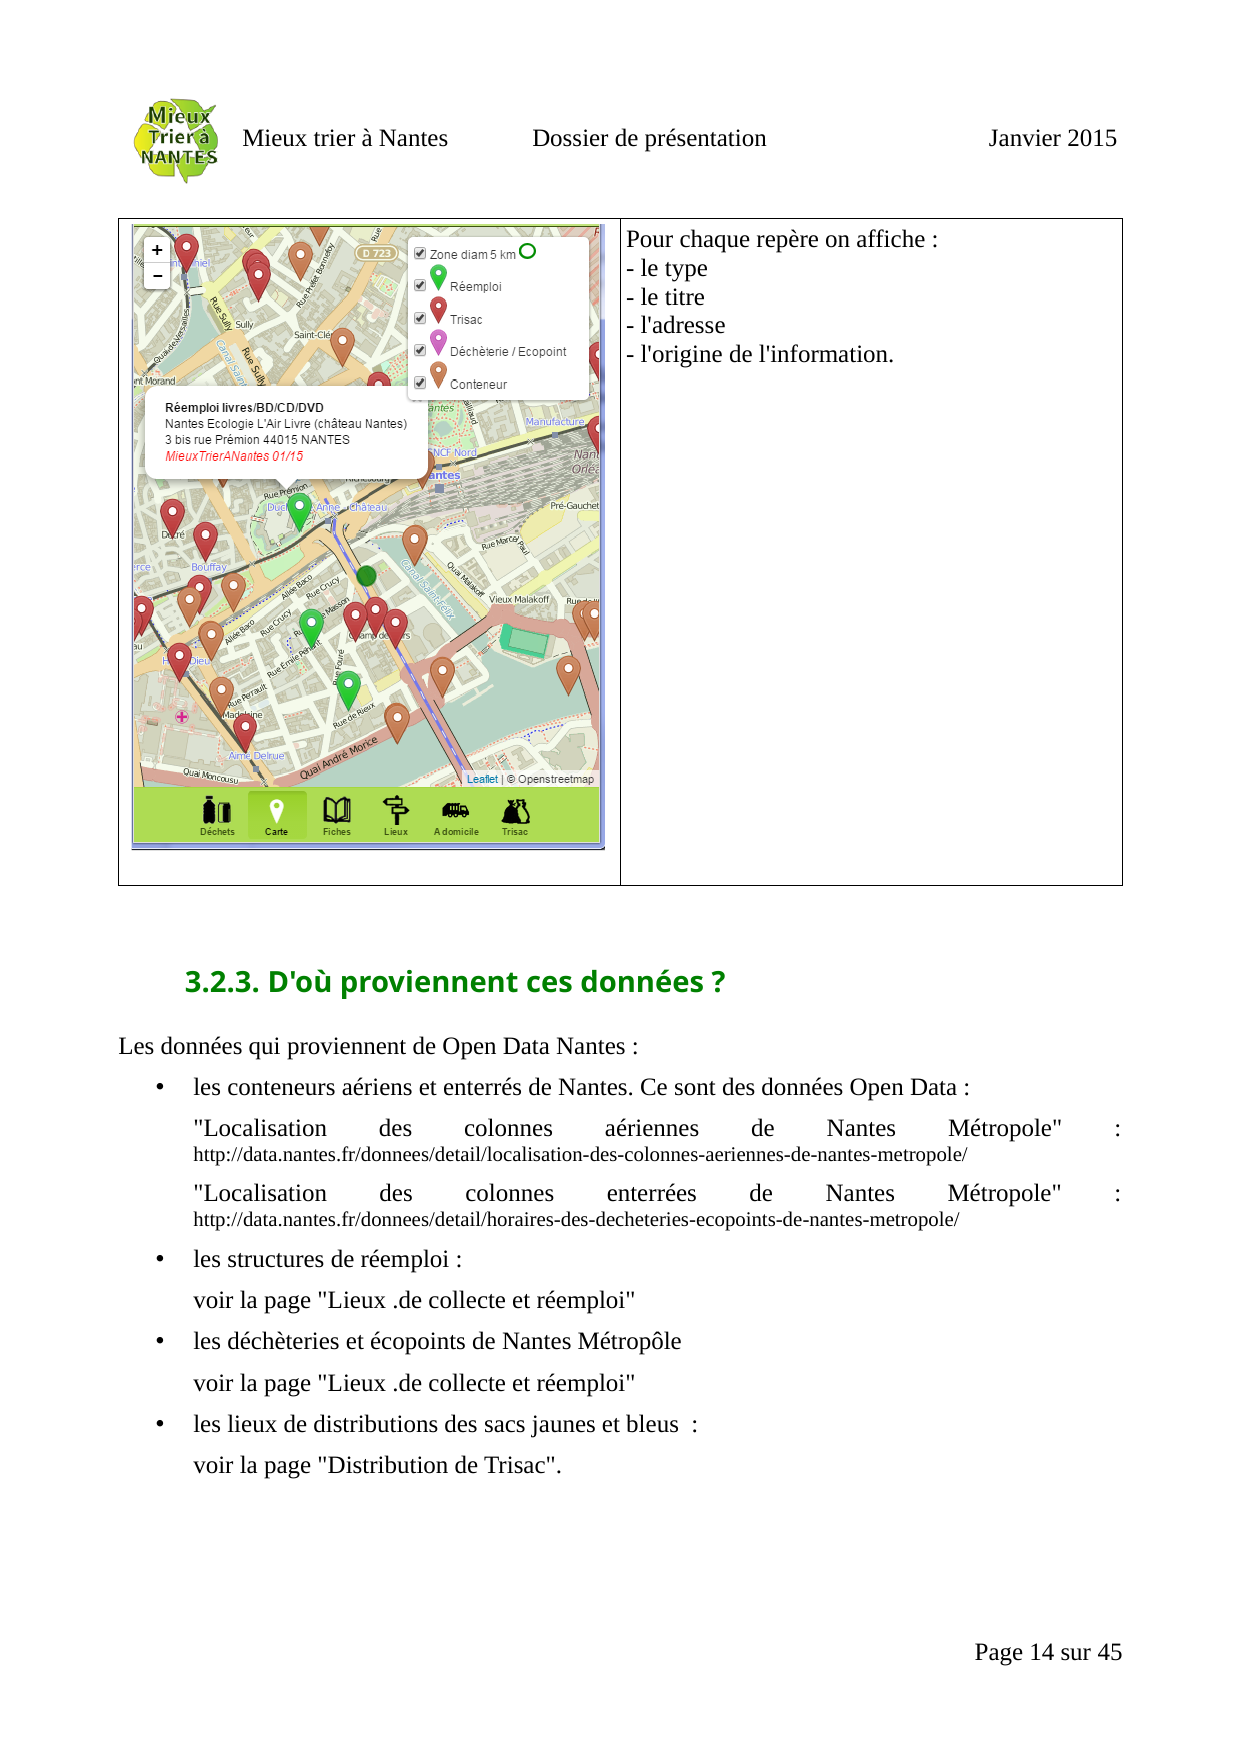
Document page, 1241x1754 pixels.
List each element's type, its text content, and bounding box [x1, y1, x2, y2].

list voir la page "Lieux .de collecte et réemploi" [156, 1368, 1122, 1396]
list voir la page "Distribution de Trisac". [156, 1450, 1122, 1479]
list les lieux de distributions des sacs jaunes et bleus : [156, 1409, 1122, 1438]
table_cell [119, 219, 620, 885]
table_cell Pour chaque repère on affiche : - le type - le titre - l'adresse - l'origine de l'information. [621, 219, 1122, 885]
list les conteneurs aériens et enterrés de Nantes. Ce sont des données Open Data : [156, 1072, 1122, 1101]
list "Localisation des colonnes enterrées de Nantes Métropole" : http://data.nantes.fr/donnees/detail/horaires-des-decheteries-ecopoints-de-nantes-metropole/ [156, 1178, 1122, 1231]
subtitle D'où proviennent ces données ? [148, 962, 1122, 1001]
list voir la page "Lieux .de collecte et réemploi" [156, 1285, 1122, 1314]
text Les données qui proviennent de Open Data Nantes : [118, 1031, 1122, 1059]
list les structures de réemploi : [156, 1244, 1122, 1273]
picture [131, 95, 221, 185]
list les déchèteries et écopoints de Nantes Métropôle [156, 1326, 1122, 1355]
list "Localisation des colonnes aériennes de Nantes Métropole" : http://data.nantes.fr/donnees/detail/localisation-des-colonnes-aeriennes-de-nantes-metropole/ [156, 1113, 1122, 1166]
